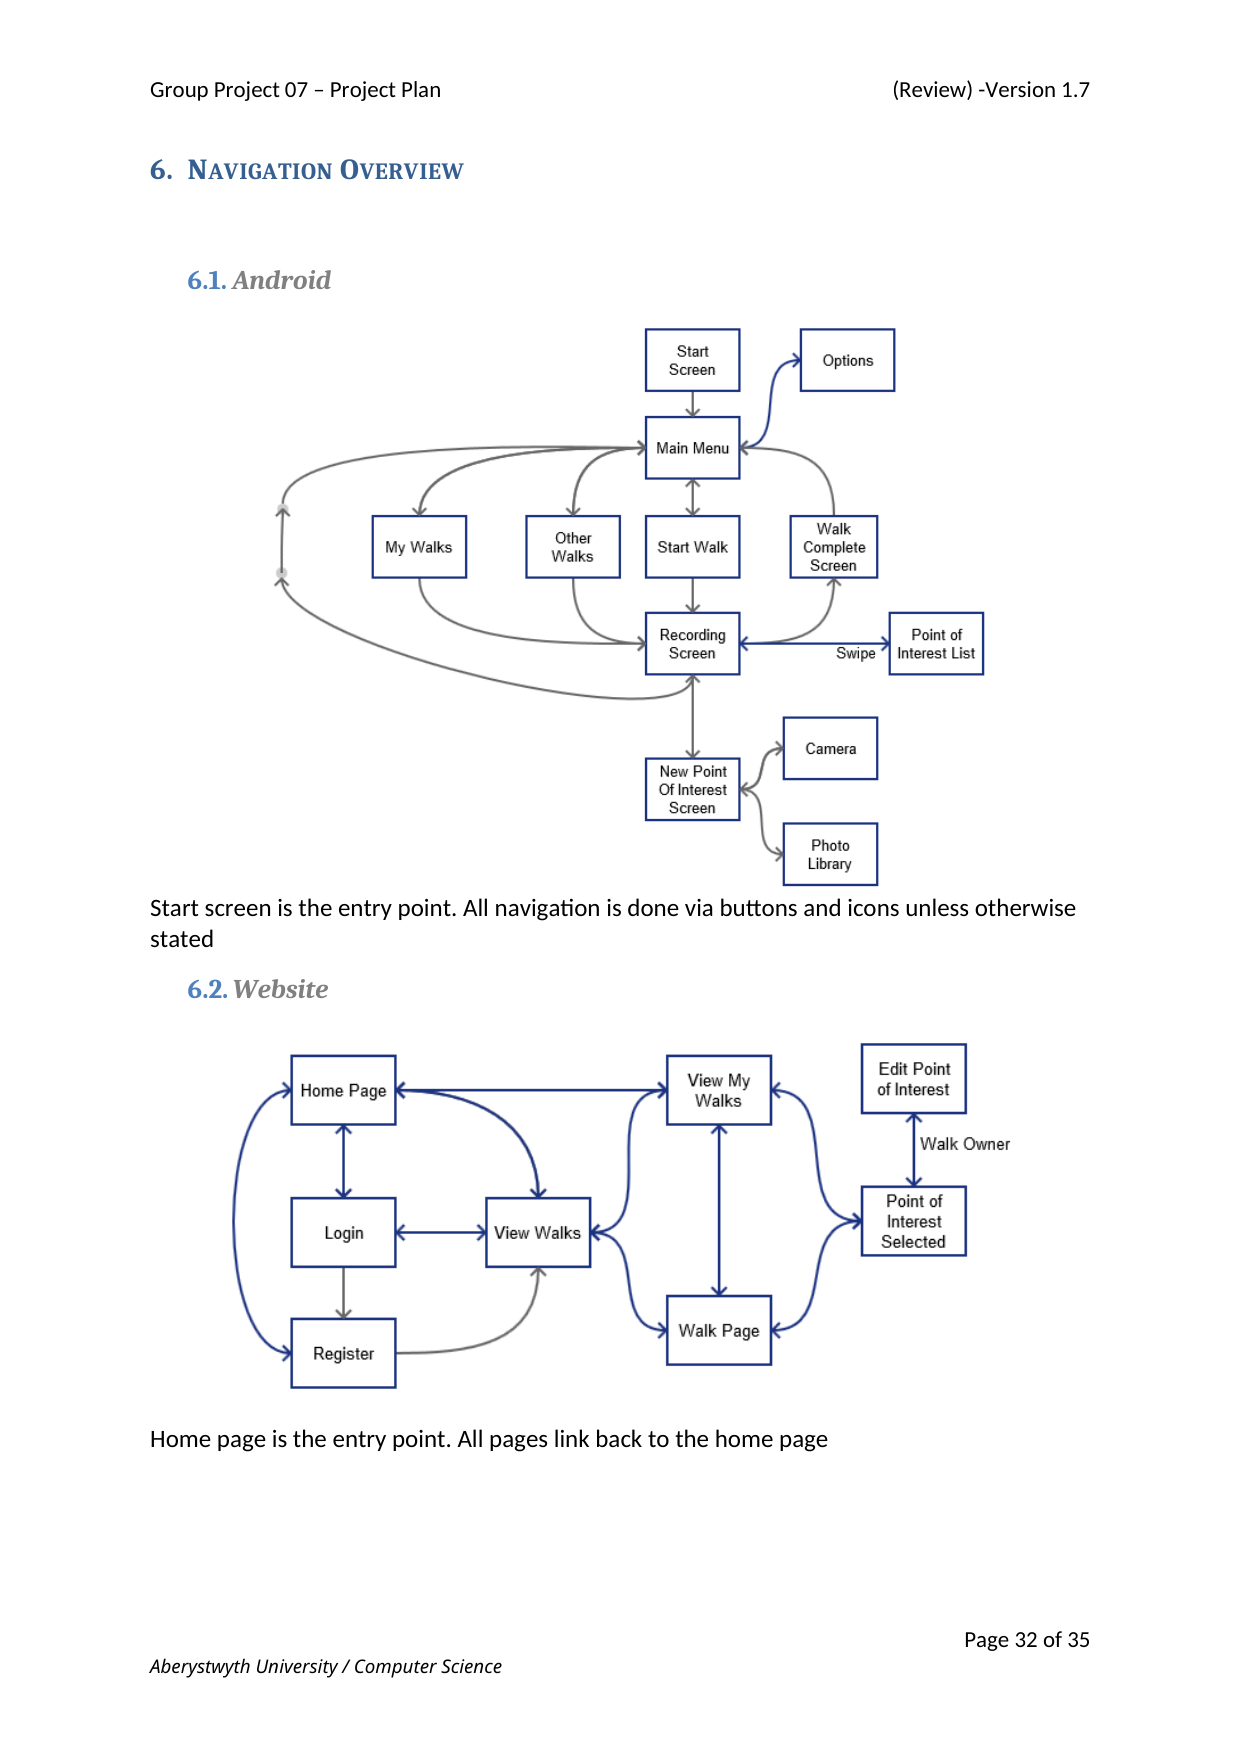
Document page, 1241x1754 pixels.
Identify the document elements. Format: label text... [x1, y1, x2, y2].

subtitle Navigation Overview [150, 153, 1090, 187]
subtitle Android [187, 265, 1090, 297]
subtitle Website [187, 974, 1090, 1005]
text Start screen is the entry point. All navigation is done via buttons and icons unless otherwise stated [150, 892, 1090, 953]
text Home page is the entry point. All pages link back to the home page [150, 1424, 1090, 1454]
